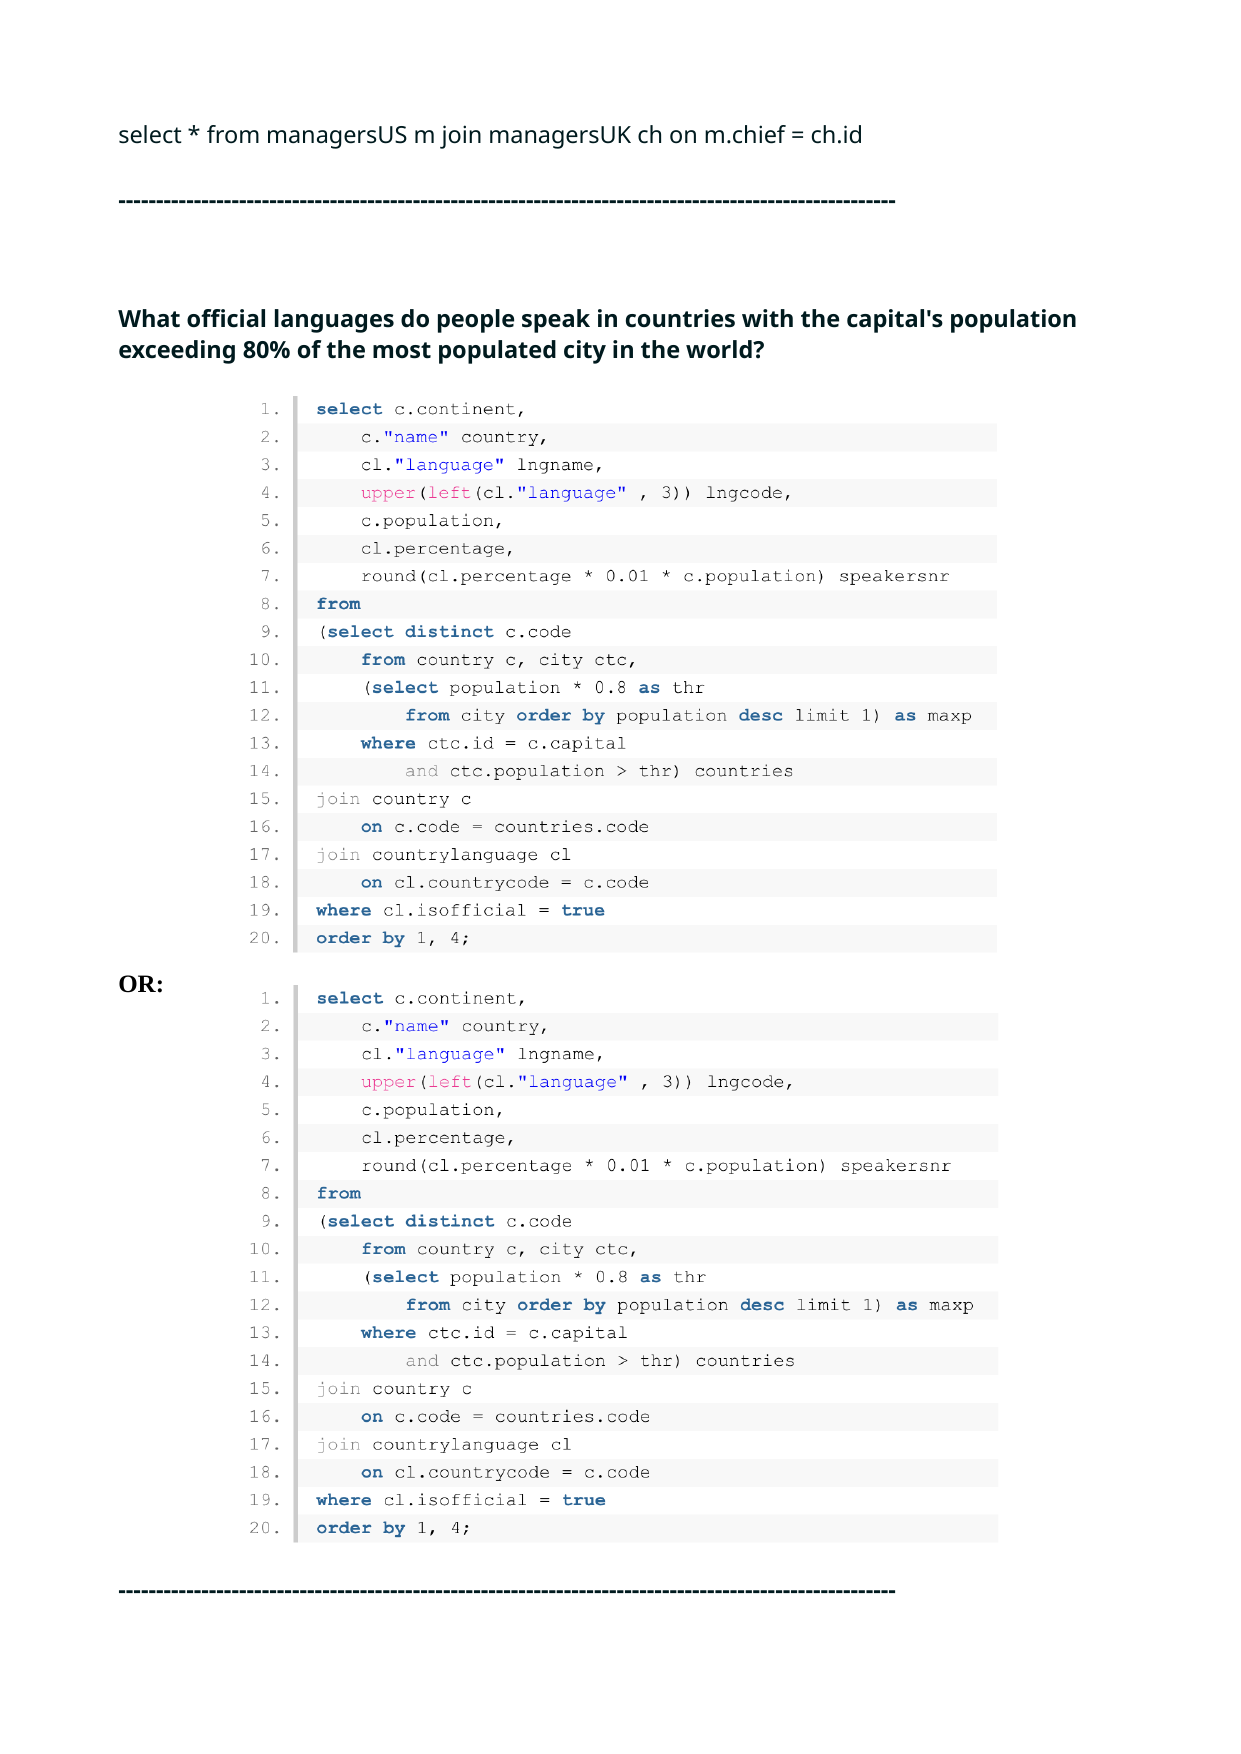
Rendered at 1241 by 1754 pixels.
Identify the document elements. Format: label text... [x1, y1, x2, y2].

text What official languages do people speak in countries with the capital's population exceeding 80% of the most populated city in the world? [118, 302, 1122, 366]
picture [243, 394, 997, 955]
picture [243, 983, 999, 1545]
text OR: [118, 969, 1122, 998]
text ------------------------------------------------------------------------------------------------------- [118, 1573, 1122, 1605]
text ------------------------------------------------------------------------------------------------------- [118, 184, 1122, 216]
text select * from managersUS m join managersUK ch on m.chief = ch.id [118, 118, 1122, 150]
